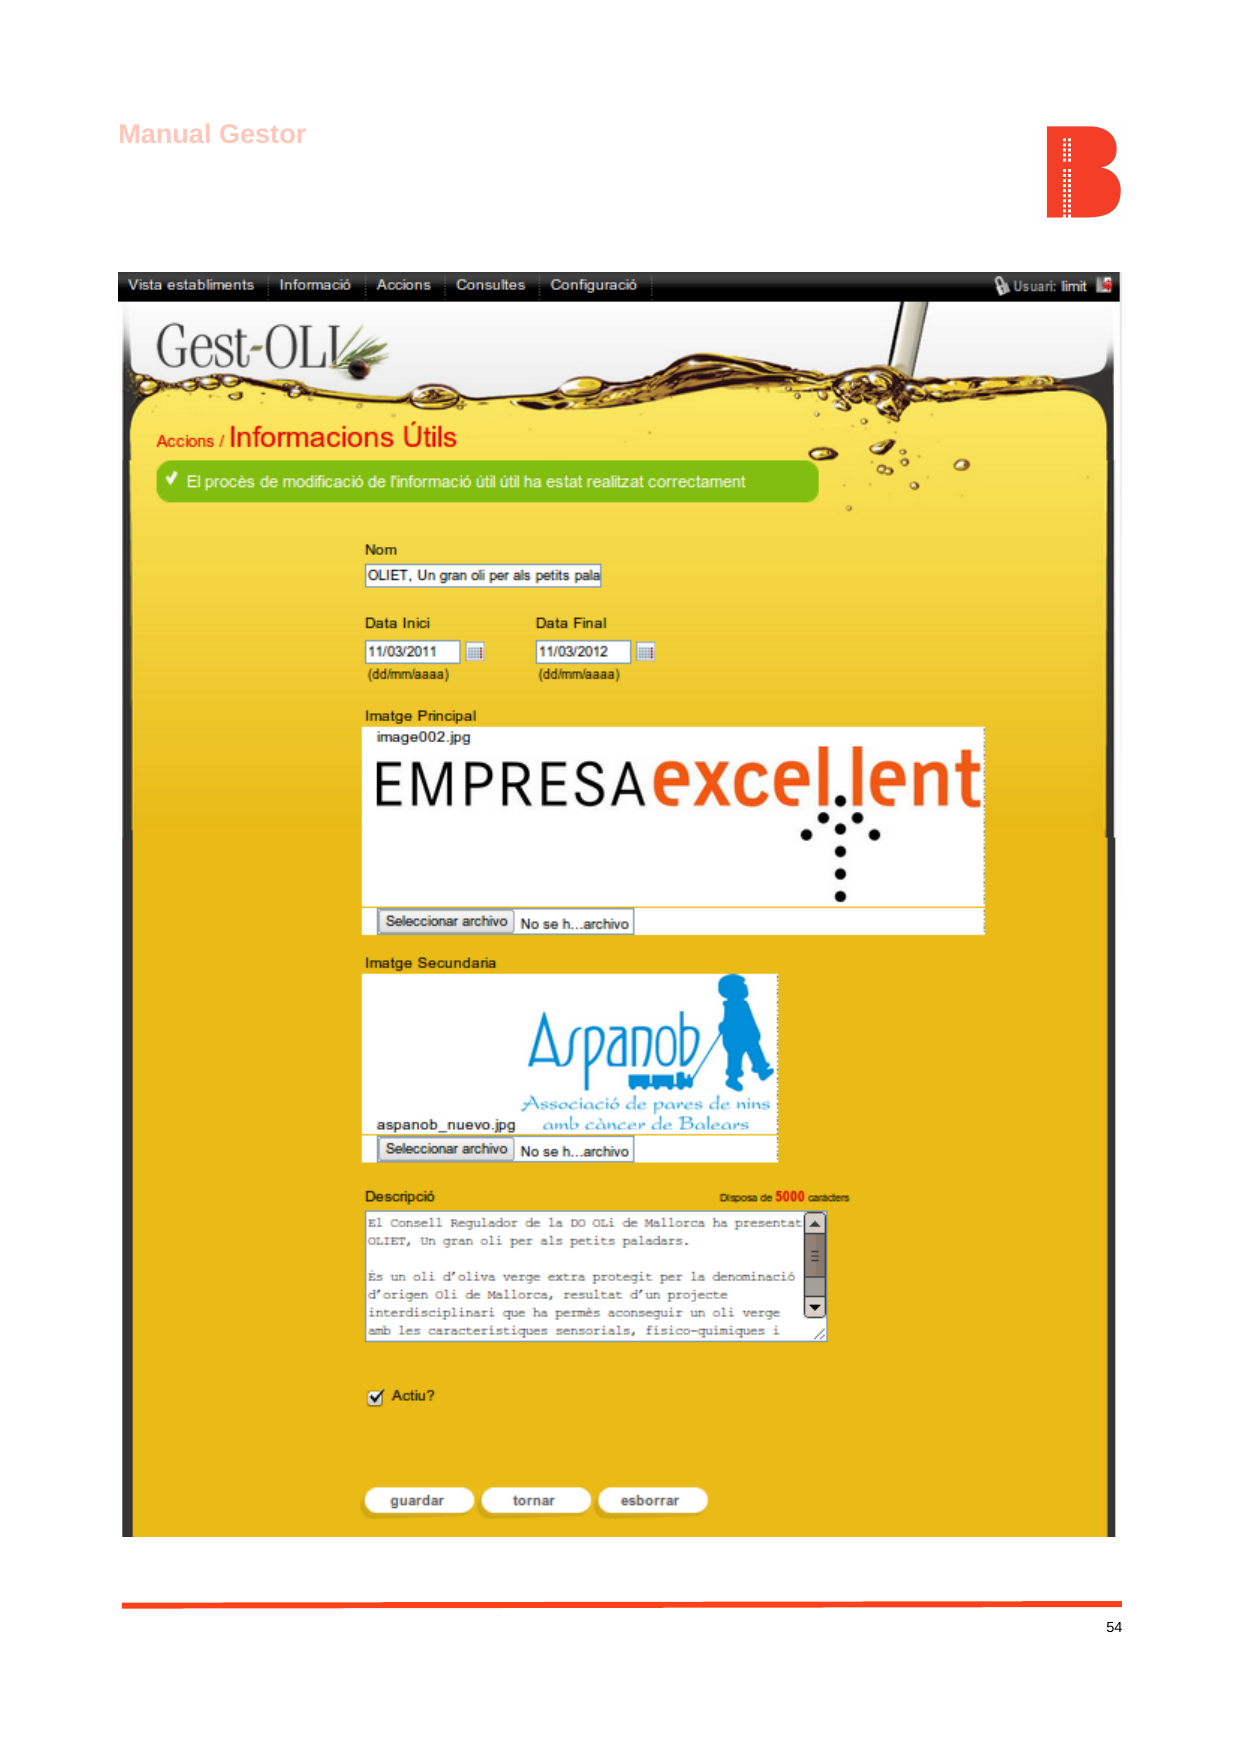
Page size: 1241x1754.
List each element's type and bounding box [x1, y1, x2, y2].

picture [118, 272, 1123, 1537]
picture [1036, 124, 1130, 221]
